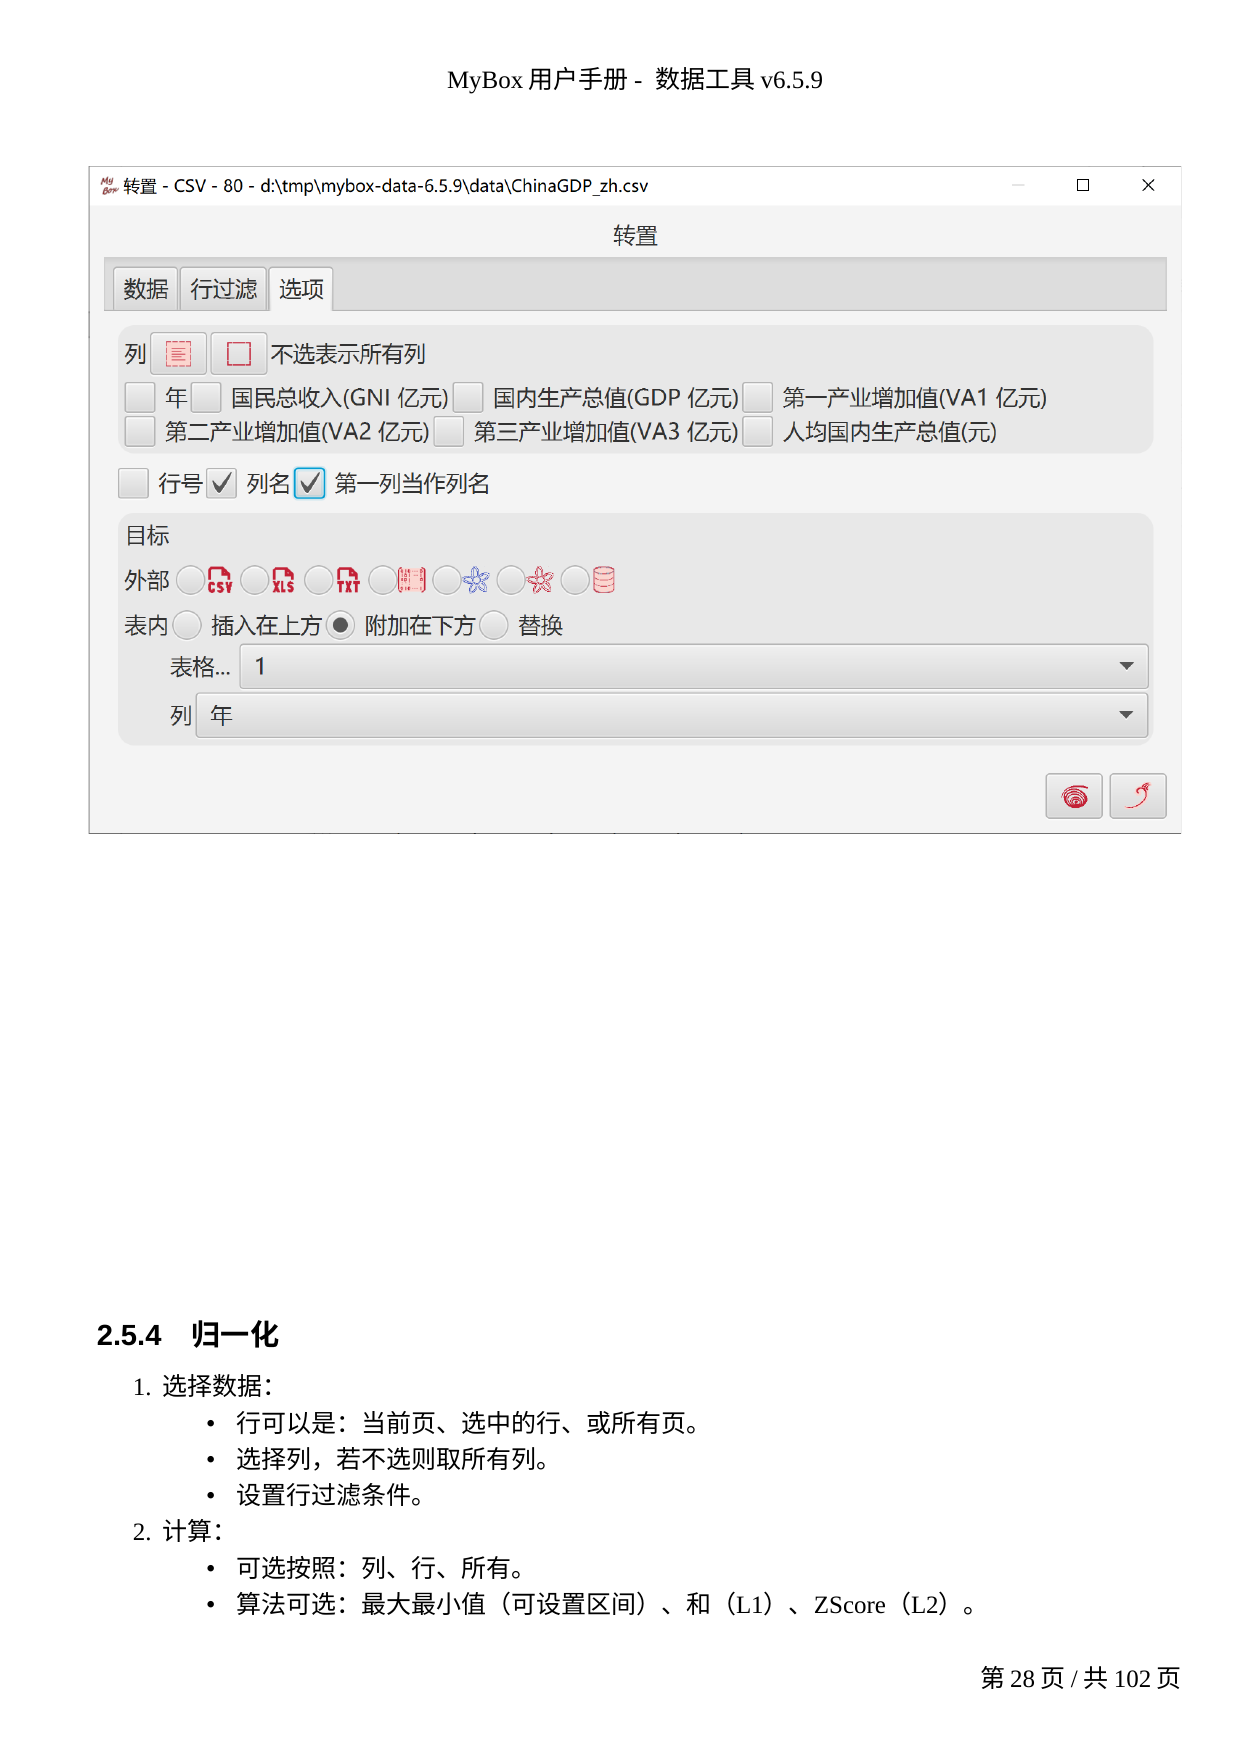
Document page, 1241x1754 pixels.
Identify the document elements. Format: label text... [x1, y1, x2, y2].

list 行可以是：当前页、选中的行、或所有页。 [206, 1403, 1181, 1439]
list 选择数据： [133, 1367, 1181, 1403]
picture [88, 166, 1182, 834]
list 算法可选：最大最小值（可设置区间）、和（L1）、ZScore（L2）。 [206, 1584, 1181, 1621]
subtitle 归一化 [88, 1312, 1181, 1354]
list 可选按照：列、行、所有。 [206, 1548, 1181, 1584]
list 设置行过滤条件。 [206, 1476, 1181, 1512]
list 选择列，若不选则取所有列。 [206, 1439, 1181, 1476]
list 计算： [133, 1512, 1181, 1548]
